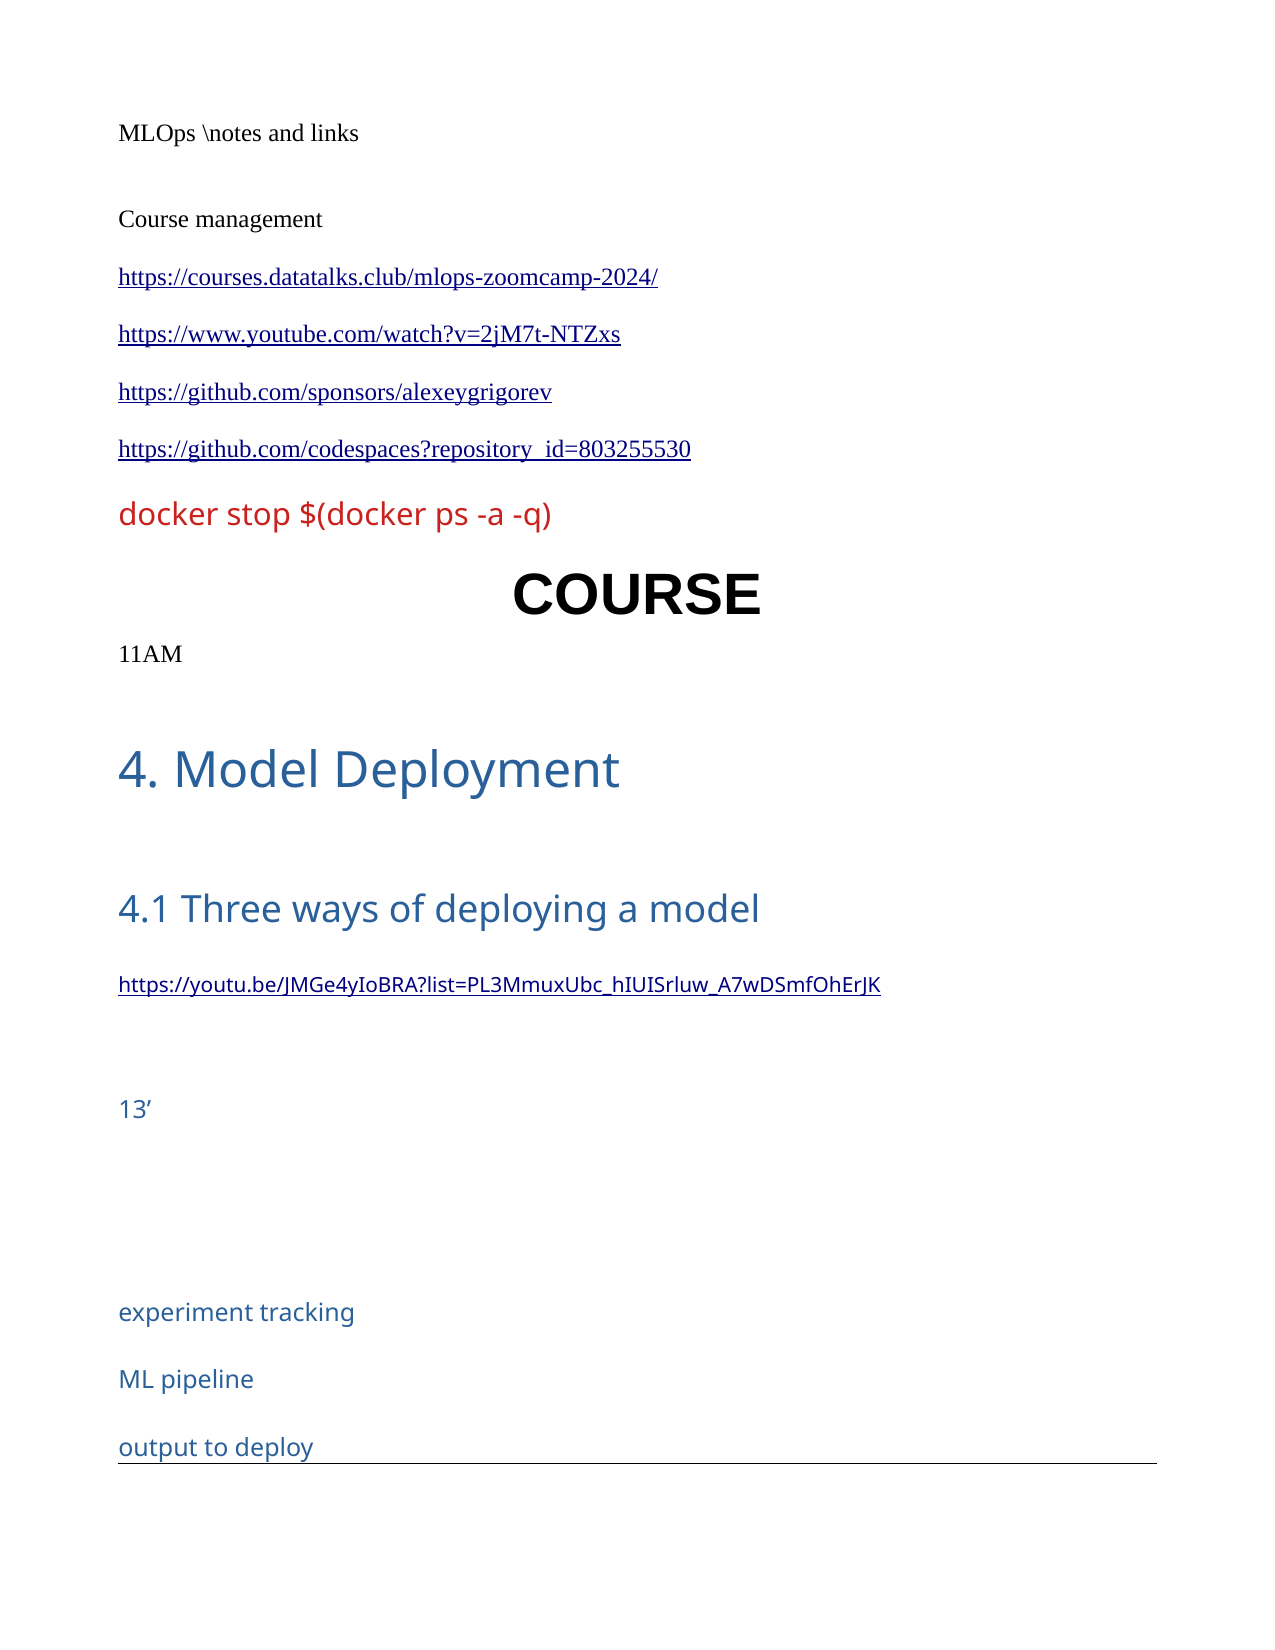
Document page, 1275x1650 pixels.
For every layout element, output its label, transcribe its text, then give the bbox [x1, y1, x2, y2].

text MLOps \notes and links [118, 118, 1157, 147]
text Course management [118, 204, 1157, 233]
text https://courses.datatalks.club/mlops-zoomcamp-2024/ [118, 262, 1157, 291]
text https://github.com/sponsors/alexeygrigorev [118, 377, 1157, 406]
text ML pipeline [118, 1362, 1157, 1396]
text 13’ [118, 1092, 1157, 1126]
text https://www.youtube.com/watch?v=2jM7t-NTZxs [118, 319, 1157, 348]
subtitle 4.1 Three ways of deploying a model [118, 882, 1157, 933]
text docker stop $(docker ps -a -q) [118, 492, 1157, 534]
title COURSE [118, 559, 1157, 627]
text https://github.com/codespaces?repository_id=803255530 [118, 434, 1157, 463]
text 11AM [118, 639, 1157, 668]
text output to deploy [118, 1429, 1157, 1463]
subtitle https://youtu.be/JMGe4yIoBRA?list=PL3MmuxUbc_hIUISrluw_A7wDSmfOhErJK [118, 971, 1157, 999]
text experiment tracking [118, 1294, 1157, 1328]
subtitle 4. Model Deployment [118, 734, 1157, 802]
